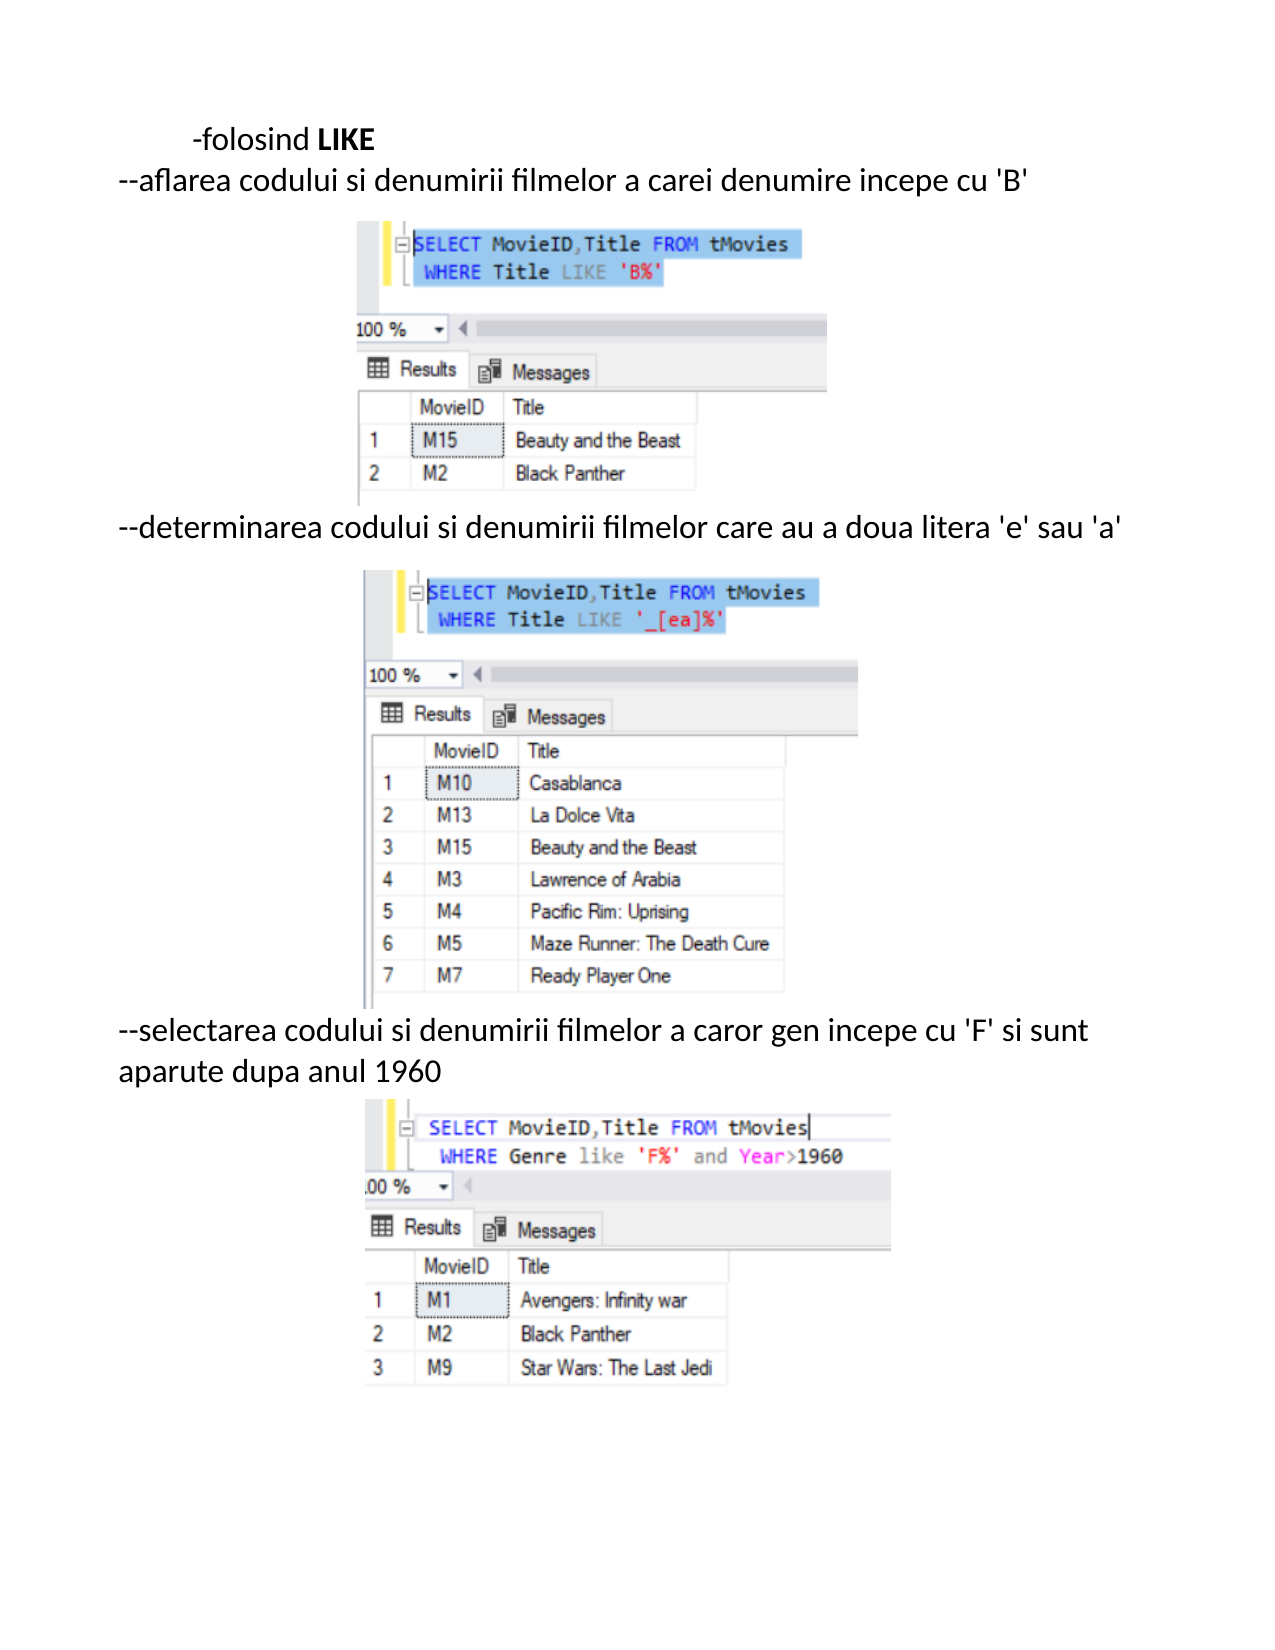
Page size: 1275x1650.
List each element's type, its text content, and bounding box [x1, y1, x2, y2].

picture [363, 570, 859, 1009]
text --determinarea codului si denumirii filmelor care au a doua litera 'e' sau 'a' [118, 199, 1157, 547]
text --aflarea codului si denumirii filmelor a carei denumire incepe cu 'B' [118, 159, 1157, 199]
text --selectarea codului si denumirii filmelor a caror gen incepe cu 'F' si sunt aparute dupa anul 1960 [118, 547, 1157, 1090]
picture [365, 1099, 892, 1401]
picture [356, 221, 827, 506]
text -folosind LIKE [118, 118, 1157, 159]
